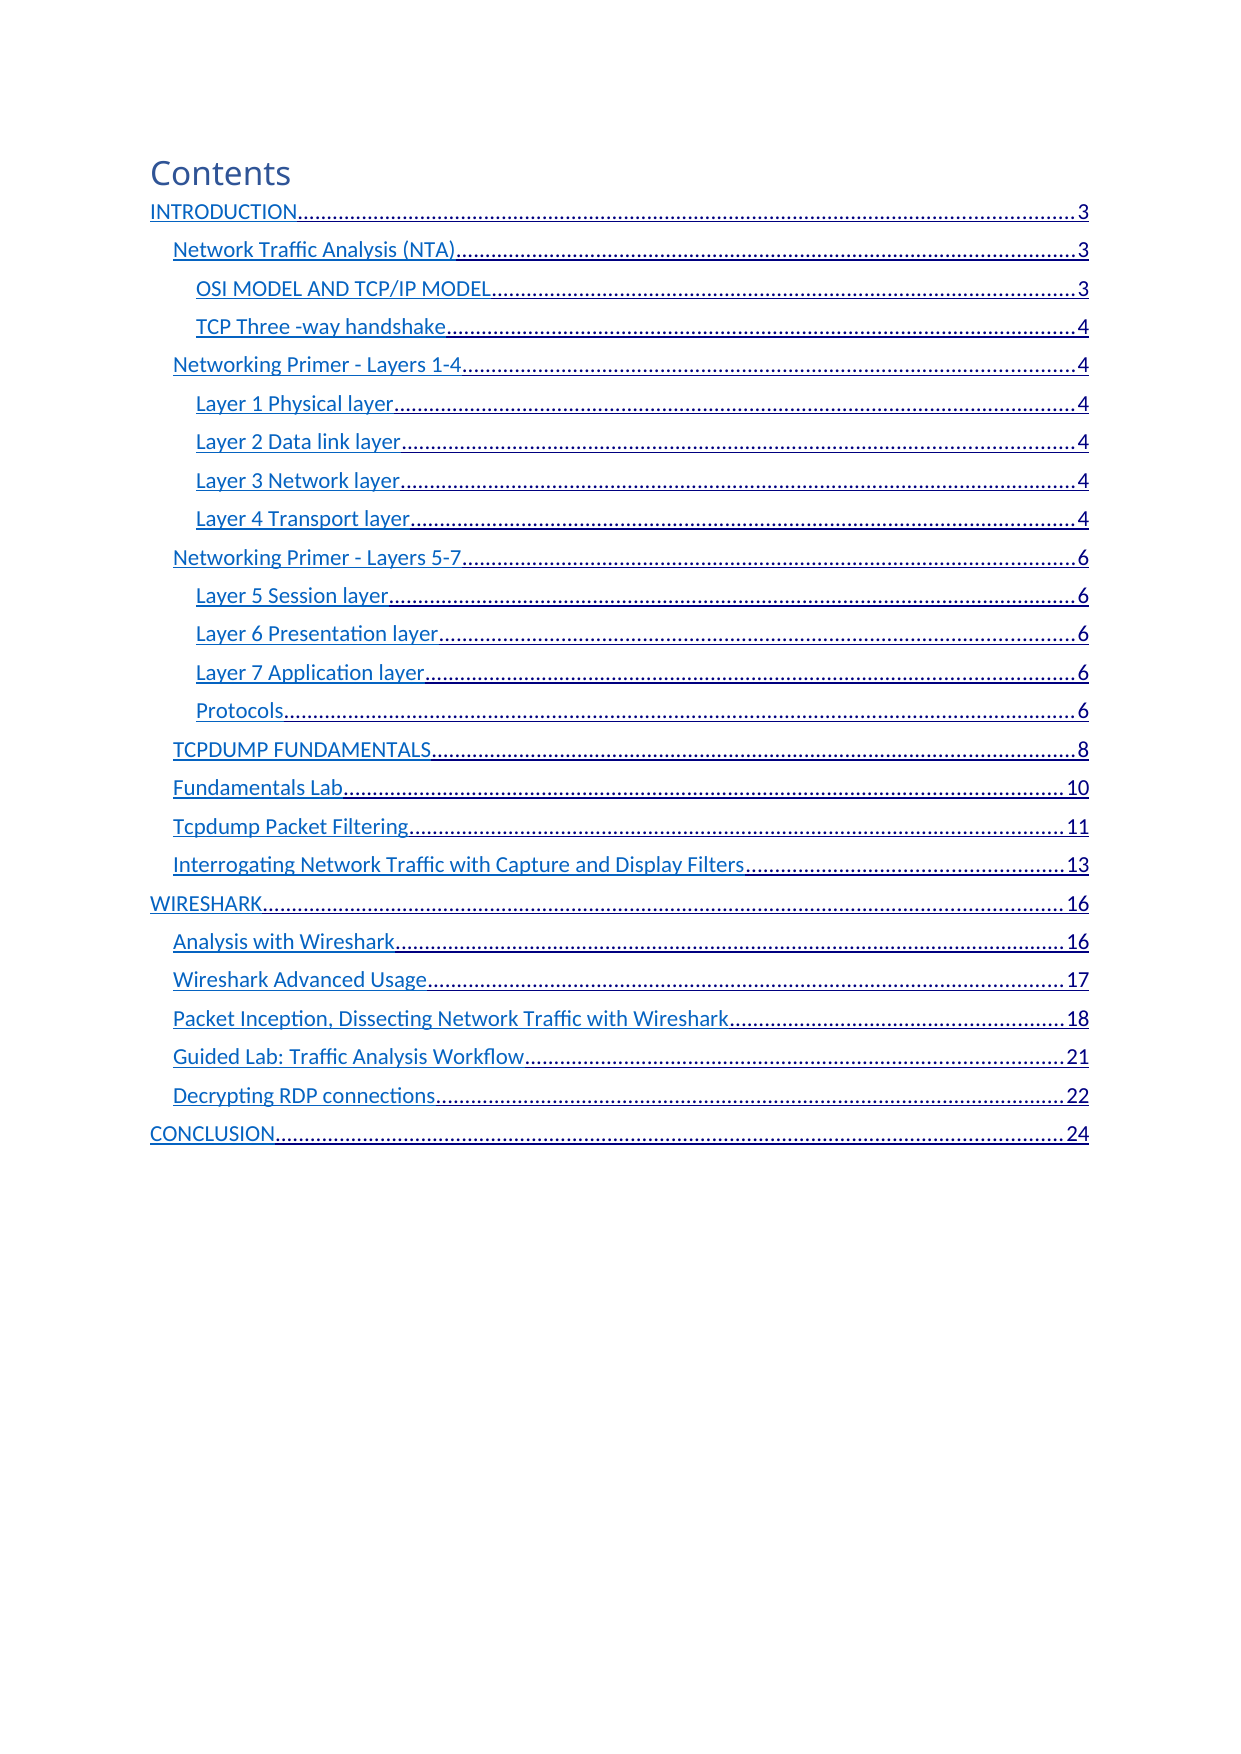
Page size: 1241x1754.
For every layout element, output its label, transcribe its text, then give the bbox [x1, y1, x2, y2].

text OSI MODEL AND TCP/IP MODEL 3 [196, 274, 1090, 302]
text WIRESHARK 16 [150, 889, 1090, 917]
text Layer 1 Physical layer 4 [196, 389, 1090, 417]
subtitle Contents [150, 150, 1090, 195]
text Network Traffic Analysis (NTA) 3 [173, 235, 1090, 263]
text TCPDUMP FUNDAMENTALS 8 [173, 735, 1090, 763]
text Layer 2 Data link layer 4 [196, 427, 1090, 455]
text Guided Lab: Traffic Analysis Workflow 21 [173, 1042, 1090, 1070]
text Fundamentals Lab 10 [173, 773, 1090, 801]
text Protocols 6 [196, 696, 1090, 724]
text Layer 6 Presentation layer 6 [196, 619, 1090, 648]
text Decrypting RDP connections 22 [173, 1081, 1090, 1109]
text Analysis with Wireshark 16 [173, 927, 1090, 955]
text CONCLUSION 24 [150, 1119, 1090, 1147]
text Layer 5 Session layer 6 [196, 581, 1090, 609]
text Wireshark Advanced Usage 17 [173, 966, 1090, 993]
text Layer 7 Application layer 6 [196, 658, 1090, 686]
text Layer 3 Network layer 4 [196, 466, 1090, 494]
text Networking Primer - Layers 5-7 6 [173, 543, 1090, 571]
text Interrogating Network Traffic with Capture and Display Filters 13 [173, 850, 1090, 878]
text INTRODUCTION 3 [150, 197, 1090, 225]
text TCP Three -way handshake 4 [196, 312, 1090, 340]
text Packet Inception, Dissecting Network Traffic with Wireshark 18 [173, 1004, 1090, 1032]
text Layer 4 Transport layer 4 [196, 504, 1090, 532]
text Tcpdump Packet Filtering 11 [173, 812, 1090, 840]
text Networking Primer - Layers 1-4 4 [173, 351, 1090, 378]
